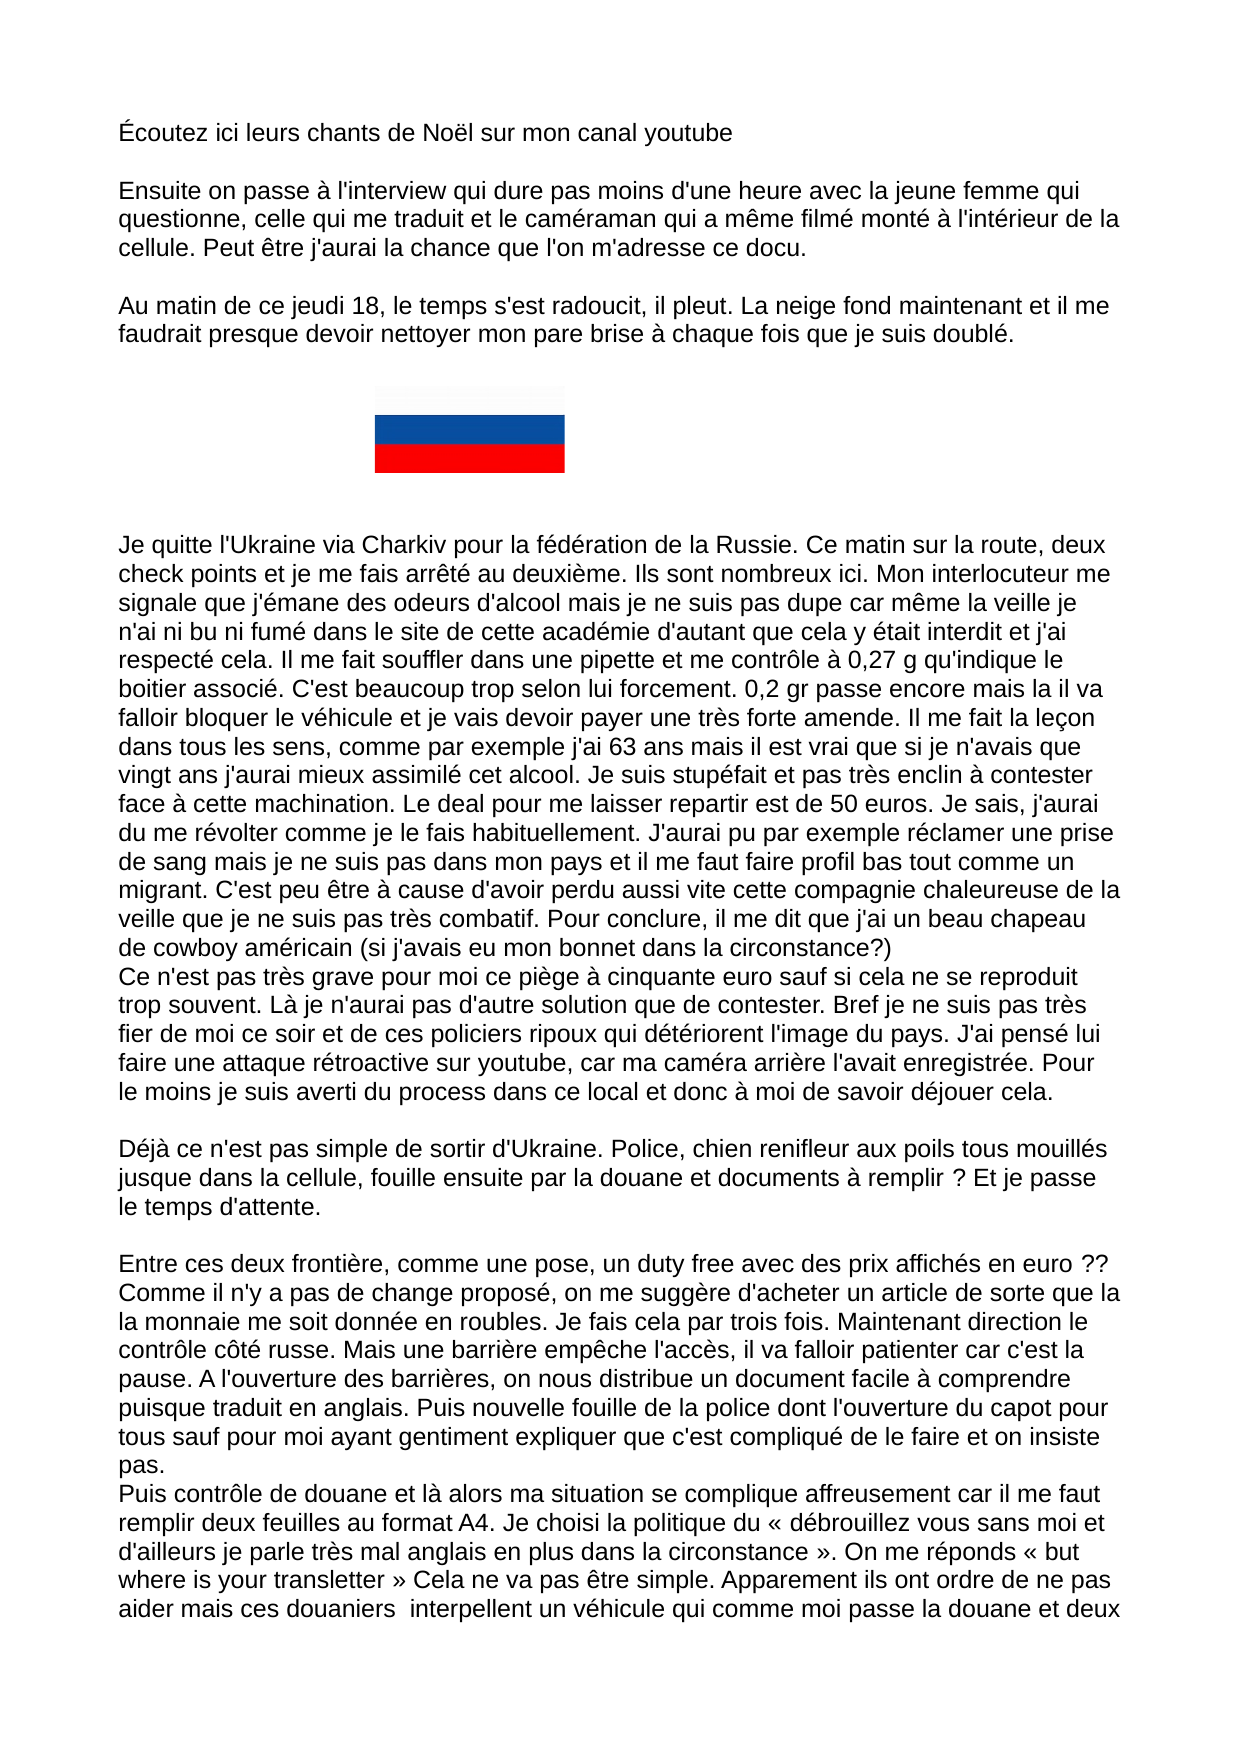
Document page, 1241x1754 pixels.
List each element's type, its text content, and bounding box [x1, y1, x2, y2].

picture [374, 386, 565, 473]
text Déjà ce n'est pas simple de sortir d'Ukraine. Police, chien renifleur aux poils tous mouillés jusque dans la cellule, fouille ensuite par la douane et documents à remplir ? Et je passe le temps d'attente. [118, 1134, 1122, 1220]
text Puis contrôle de douane et là alors ma situation se complique affreusement car il me faut remplir deux feuilles au format A4. Je choisi la politique du « débrouillez vous sans moi et d'ailleurs je parle très mal anglais en plus dans la circonstance ». On me réponds « but where is your transletter » Cela ne va pas être simple. Apparement ils ont ordre de ne pas aider mais ces douaniers interpellent un véhicule qui comme moi passe la douane et deux [118, 1479, 1122, 1623]
text Au matin de ce jeudi 18, le temps s'est radoucit, il pleut. La neige fond maintenant et il me faudrait presque devoir nettoyer mon pare brise à chaque fois que je suis doublé. [118, 291, 1122, 348]
text Ensuite on passe à l'interview qui dure pas moins d'une heure avec la jeune femme qui questionne, celle qui me traduit et le caméraman qui a même filmé monté à l'intérieur de la cellule. Peut être j'aurai la chance que l'on m'adresse ce docu. [118, 176, 1122, 262]
text Je quitte l'Ukraine via Charkiv pour la fédération de la Russie. Ce matin sur la route, deux check points et je me fais arrêté au deuxième. Ils sont nombreux ici. Mon interlocuteur me signale que j'émane des odeurs d'alcool mais je ne suis pas dupe car même la veille je n'ai ni bu ni fumé dans le site de cette académie d'autant que cela y était interdit et j'ai respecté cela. Il me fait souffler dans une pipette et me contrôle à 0,27 g qu'indique le boitier associé. C'est beaucoup trop selon lui forcement. 0,2 gr passe encore mais la il va falloir bloquer le véhicule et je vais devoir payer une très forte amende. Il me fait la leçon dans tous les sens, comme par exemple j'ai 63 ans mais il est vrai que si je n'avais que vingt ans j'aurai mieux assimilé cet alcool. Je suis stupéfait et pas très enclin à contester face à cette machination. Le deal pour me laisser repartir est de 50 euros. Je sais, j'aurai du me révolter comme je le fais habituellement. J'aurai pu par exemple réclamer une prise de sang mais je ne suis pas dans mon pays et il me faut faire profil bas tout comme un migrant. C'est peu être à cause d'avoir perdu aussi vite cette compagnie chaleureuse de la veille que je ne suis pas très combatif. Pour conclure, il me dit que j'ai un beau chapeau de cowboy américain (si j'avais eu mon bonnet dans la circonstance?) [118, 530, 1122, 961]
text Écoutez ici leurs chants de Noël sur mon canal youtube [118, 118, 1122, 147]
text Entre ces deux frontière, comme une pose, un duty free avec des prix affichés en euro ?? Comme il n'y a pas de change proposé, on me suggère d'acheter un article de sorte que la la monnaie me soit donnée en roubles. Je fais cela par trois fois. Maintenant direction le contrôle côté russe. Mais une barrière empêche l'accès, il va falloir patienter car c'est la pause. A l'ouverture des barrières, on nous distribue un document facile à comprendre puisque traduit en anglais. Puis nouvelle fouille de la police dont l'ouverture du capot pour tous sauf pour moi ayant gentiment expliquer que c'est compliqué de le faire et on insiste pas. [118, 1249, 1122, 1479]
text Ce n'est pas très grave pour moi ce piège à cinquante euro sauf si cela ne se reproduit trop souvent. Là je n'aurai pas d'autre solution que de contester. Bref je ne suis pas très fier de moi ce soir et de ces policiers ripoux qui détériorent l'image du pays. J'ai pensé lui faire une attaque rétroactive sur youtube, car ma caméra arrière l'avait enregistrée. Pour le moins je suis averti du process dans ce local et donc à moi de savoir déjouer cela. [118, 961, 1122, 1105]
